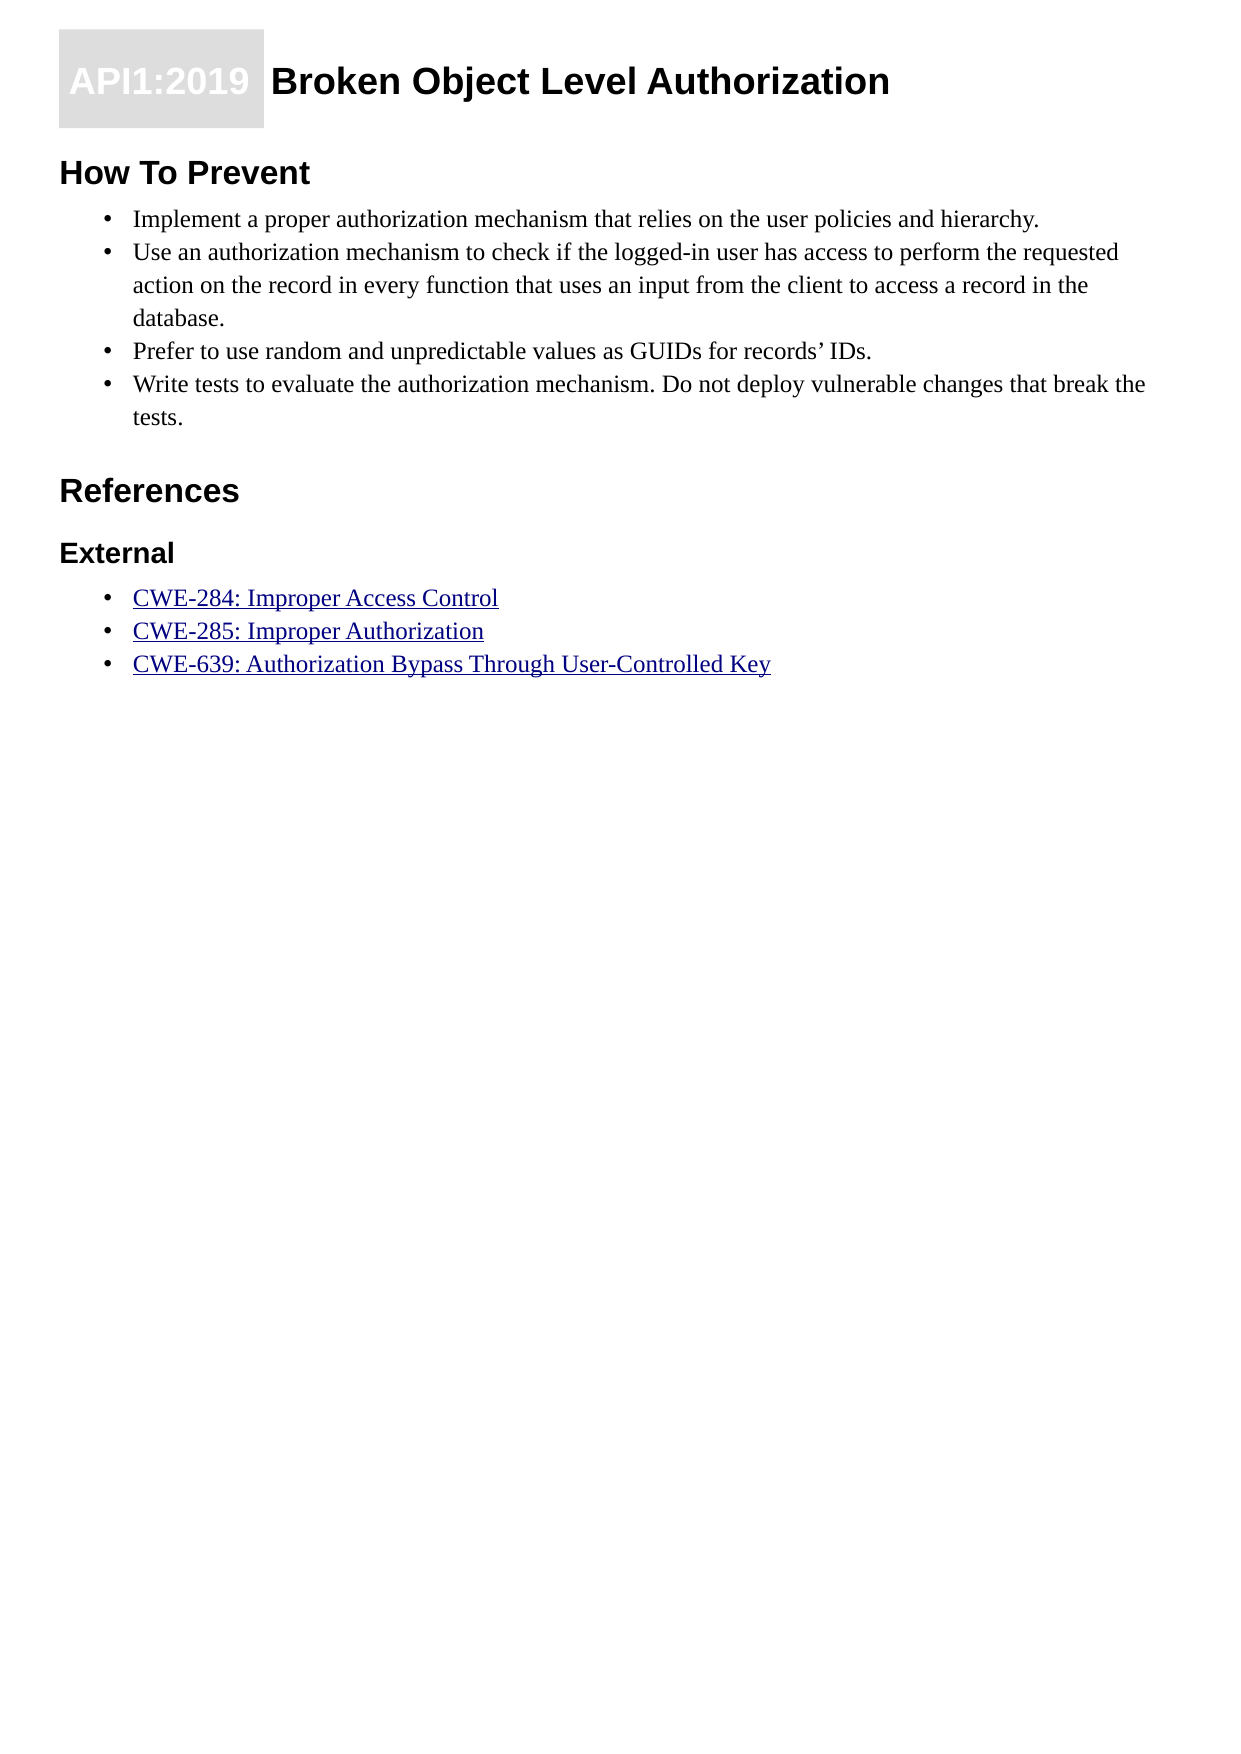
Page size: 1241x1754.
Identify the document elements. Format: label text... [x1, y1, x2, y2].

list Use an authorization mechanism to check if the logged-in user has access to perform the requested action on the record in every function that uses an input from the client to access a record in the database. [103, 237, 1181, 332]
list CWE-639: Authorization Bypass Through User-Controlled Key [103, 649, 1181, 677]
list Prefer to use random and unpredictable values as GUIDs for records’ IDs. [103, 336, 1181, 365]
subtitle How To Prevent [59, 153, 1181, 192]
list CWE-284: Improper Access Control [103, 583, 1181, 611]
list Write tests to evaluate the authorization mechanism. Do not deploy vulnerable changes that break the tests. [103, 369, 1181, 431]
list CWE-285: Improper Authorization [103, 616, 1181, 644]
subtitle External [59, 536, 1181, 570]
subtitle References [59, 471, 1181, 509]
list Implement a proper authorization mechanism that relies on the user policies and hierarchy. [103, 204, 1181, 233]
